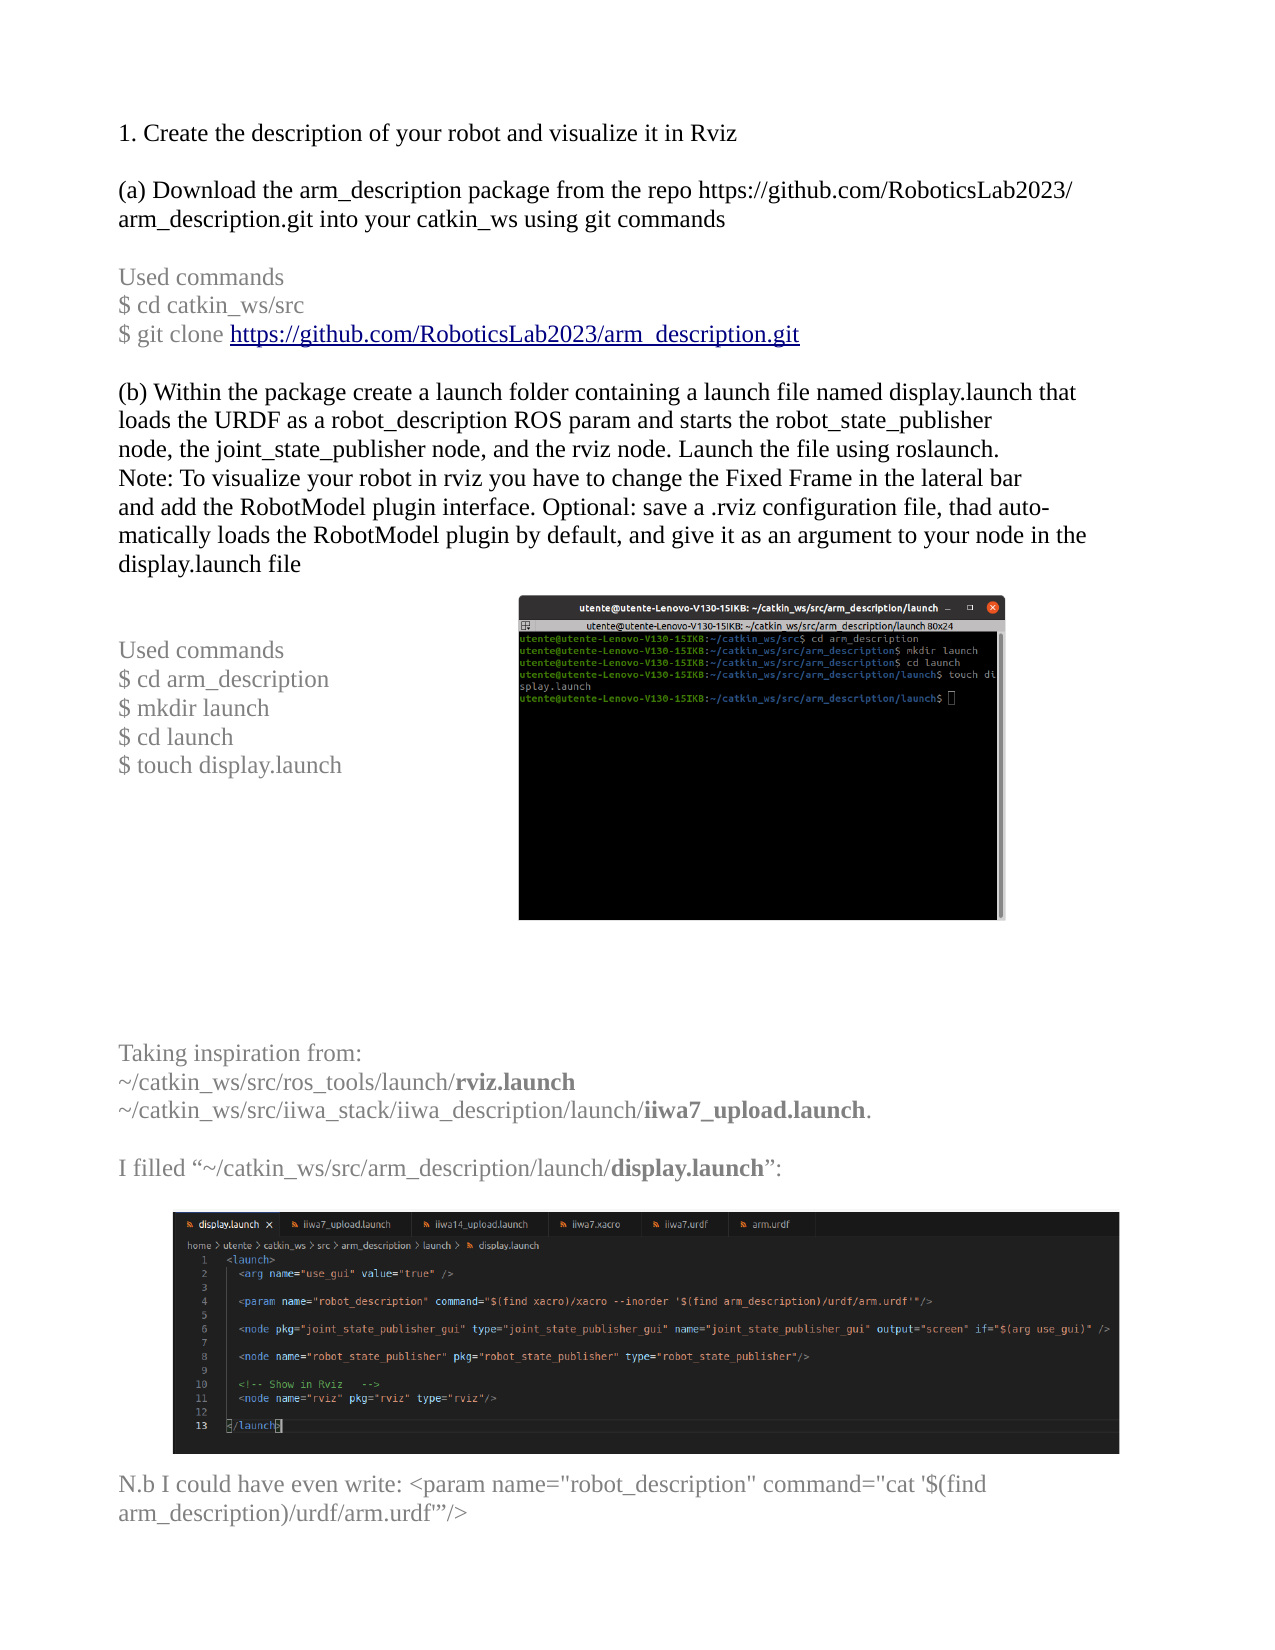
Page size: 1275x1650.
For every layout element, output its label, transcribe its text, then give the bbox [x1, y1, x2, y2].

text [1011, 693, 1157, 722]
text [1011, 664, 1157, 693]
text Note: To visualize your robot in rviz you have to change the Fixed Frame in the lateral bar [118, 463, 1157, 492]
text Used commands [118, 636, 512, 664]
text $ cd arm_description [118, 664, 512, 693]
text $ touch display.launch [118, 751, 512, 779]
text [1011, 636, 1157, 664]
text $ mkdir launch [118, 693, 512, 722]
text arm_description.git into your catkin_ws using git commands [118, 204, 1157, 233]
text node, the joint_state_publisher node, and the rviz node. Launch the file using roslaunch. [118, 434, 1157, 463]
text [1011, 722, 1157, 751]
text Used commands [118, 262, 1157, 291]
text I filled “~/catkin_ws/src/arm_description/launch/display.launch”: [118, 1153, 1157, 1182]
text display.launch file [118, 549, 1157, 578]
text (a) Download the arm_description package from the repo https://github.com/RoboticsLab2023/ [118, 176, 1157, 204]
text (b) Within the package create a launch folder containing a launch file named display.launch that [118, 377, 1157, 406]
text ~/catkin_ws/src/ros_tools/launch/rviz.launch ~/catkin_ws/src/iiwa_stack/iiwa_description/launch/iiwa7_upload.launch. [118, 1067, 1157, 1124]
text 1. Create the description of your robot and visualize it in Rviz [118, 118, 1157, 147]
text matically loads the RobotModel plugin by default, and give it as an argument to your node in the [118, 521, 1157, 549]
text and add the RobotModel plugin interface. Optional: save a .rviz configuration file, thad auto- [118, 492, 1157, 521]
text loads the URDF as a robot_description ROS param and starts the robot_state_publisher [118, 406, 1157, 434]
text N.b I could have even write: <param name="robot_description" command="cat '$(find arm_description)/urdf/arm.urdf'”/> [118, 1469, 1157, 1527]
picture [172, 1209, 1120, 1283]
text [1011, 751, 1157, 779]
text Taking inspiration from: [118, 1038, 1157, 1067]
text $ cd launch [118, 722, 512, 751]
text $ cd catkin_ws/src [118, 291, 1157, 319]
picture [512, 590, 1011, 926]
text $ git clone https://github.com/RoboticsLab2023/arm_description.git [118, 319, 1157, 348]
